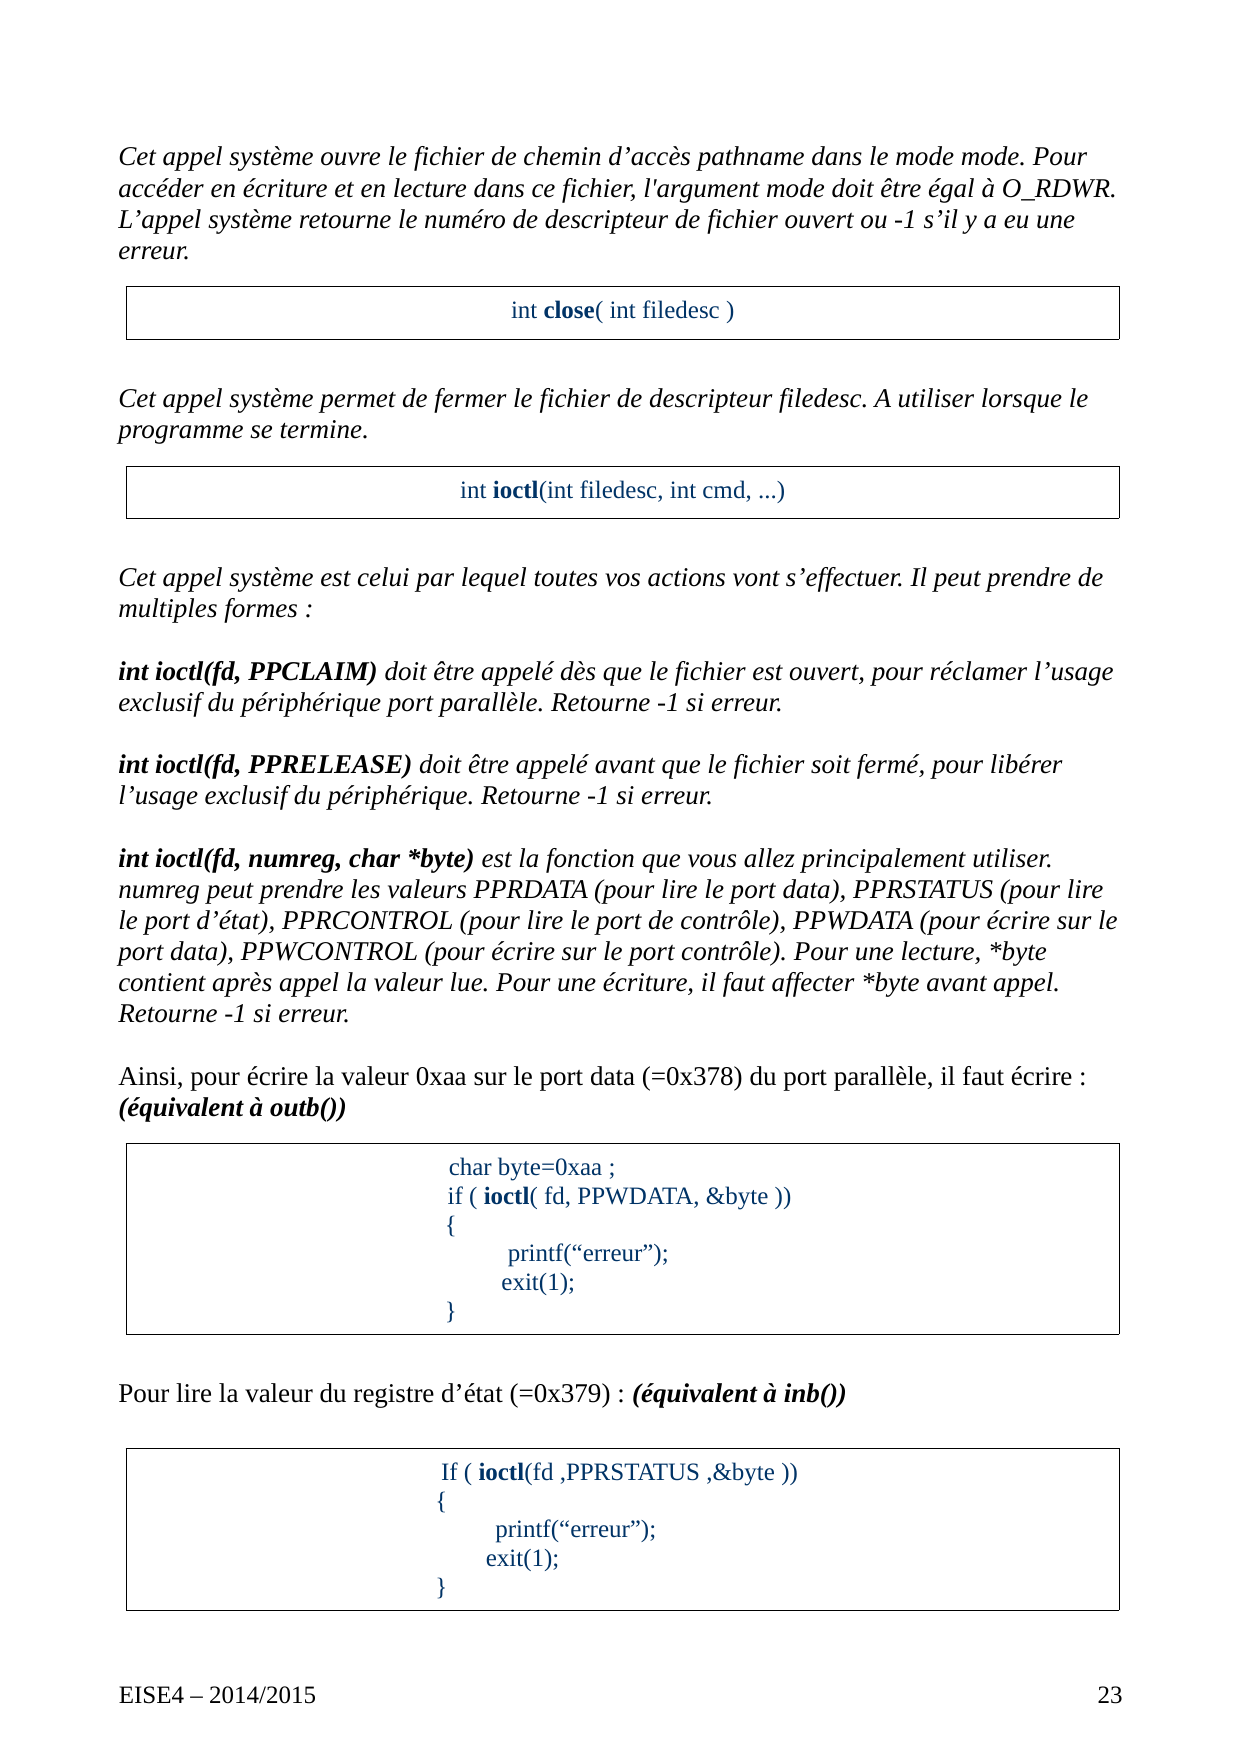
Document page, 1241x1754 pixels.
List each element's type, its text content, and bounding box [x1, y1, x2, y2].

text } [134, 1572, 1110, 1601]
text { [134, 1210, 1110, 1238]
text multiples formes : [118, 592, 1122, 624]
text int ioctl(int filedesc, int cmd, ...) [134, 475, 1110, 503]
text If ( ioctl(fd ,PPRSTATUS ,&byte )) [134, 1457, 1110, 1486]
text Cet appel système ouvre le fichier de chemin d’accès pathname dans le mode mode. Pour [118, 141, 1122, 172]
text printf(“erreur”); [134, 1514, 1110, 1543]
text int ioctl(fd, numreg, char *byte) est la fonction que vous allez principalement utiliser. numreg peut prendre les valeurs PPRDATA (pour lire le port data), PPRSTATUS (pour lire le port d’état), PPRCONTROL (pour lire le port de contrôle), PPWDATA (pour écrire sur le port data), PPWCONTROL (pour écrire sur le port contrôle). Pour une lecture, *byte contient après appel la valeur lue. Pour une écriture, il faut affecter *byte avant appel. Retourne -1 si erreur. [118, 842, 1122, 1028]
text Cet appel système permet de fermer le fichier de descripteur filedesc. A utiliser lorsque le [118, 382, 1122, 413]
text Ainsi, pour écrire la valeur 0xaa sur le port data (=0x378) du port parallèle, il faut écrire : [118, 1060, 1122, 1091]
text { [134, 1486, 1110, 1514]
text programme se termine. [118, 413, 1122, 444]
text if ( ioctl( fd, PPWDATA, &byte )) [134, 1181, 1110, 1210]
text exit(1); [134, 1543, 1110, 1572]
text (équivalent à outb()) [118, 1091, 1122, 1122]
text } [134, 1296, 1110, 1325]
text Pour lire la valeur du registre d’état (=0x379) : (équivalent à inb()) [118, 1377, 1122, 1408]
text int close( int filedesc ) [134, 295, 1110, 324]
text int ioctl(fd, PPCLAIM) doit être appelé dès que le fichier est ouvert, pour réclamer l’usage exclusif du périphérique port parallèle. Retourne -1 si erreur. [118, 655, 1122, 717]
text printf(“erreur”); [134, 1238, 1110, 1267]
text exit(1); [134, 1267, 1110, 1296]
text Cet appel système est celui par lequel toutes vos actions vont s’effectuer. Il peut prendre de [118, 561, 1122, 592]
text char byte=0xaa ; [134, 1152, 1110, 1181]
text accéder en écriture et en lecture dans ce fichier, l'argument mode doit être égal à O_RDWR. L’appel système retourne le numéro de descripteur de fichier ouvert ou -1 s’il y a eu une erreur. [118, 172, 1122, 265]
text int ioctl(fd, PPRELEASE) doit être appelé avant que le fichier soit fermé, pour libérer l’usage exclusif du périphérique. Retourne -1 si erreur. [118, 748, 1122, 811]
